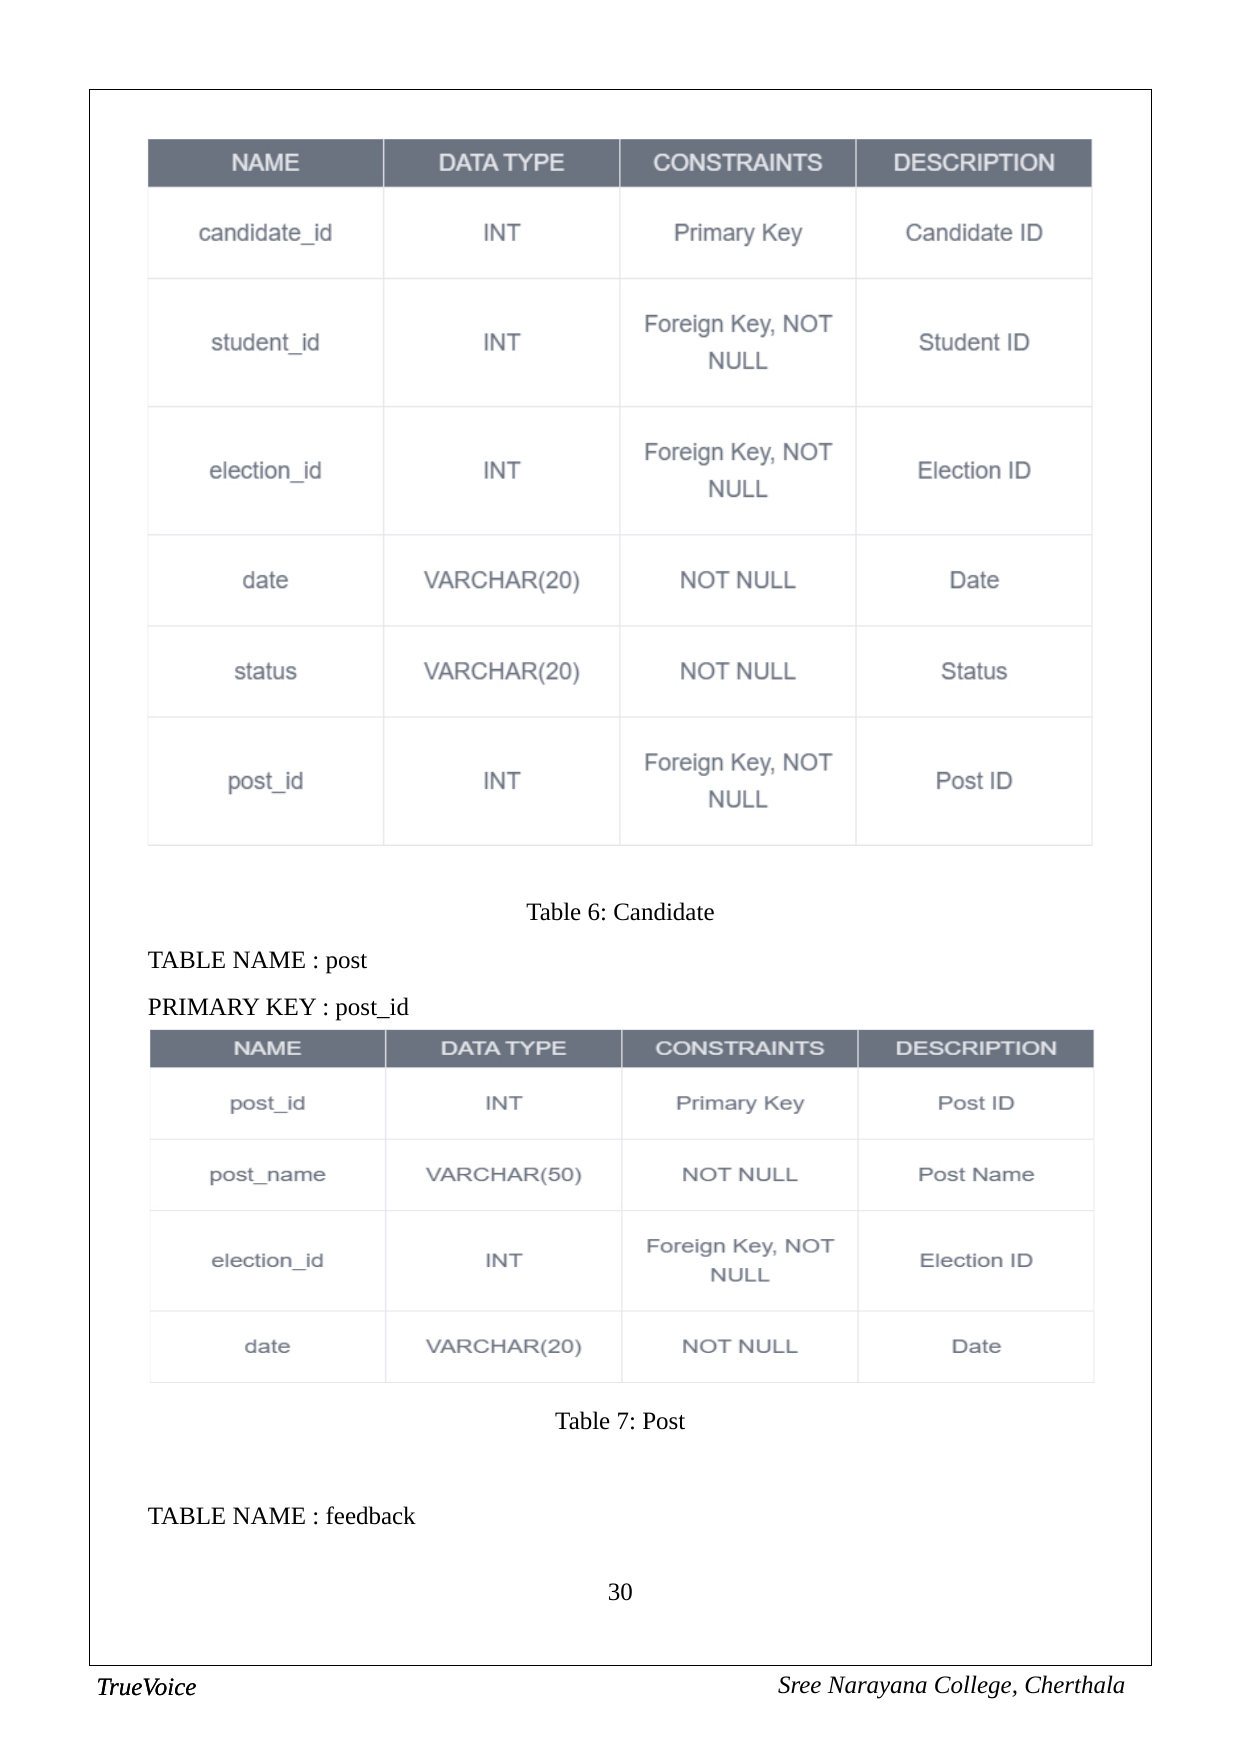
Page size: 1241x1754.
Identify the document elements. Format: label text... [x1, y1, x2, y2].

picture [147, 139, 1093, 846]
text TABLE NAME : feedback [148, 1501, 1092, 1530]
text TABLE NAME : post [148, 945, 1092, 973]
text PRIMARY KEY : post_id [148, 992, 1092, 1021]
text Table 7: Post [148, 1040, 1092, 1435]
picture [149, 1029, 1095, 1383]
text Table 6: Candidate [148, 897, 1092, 926]
